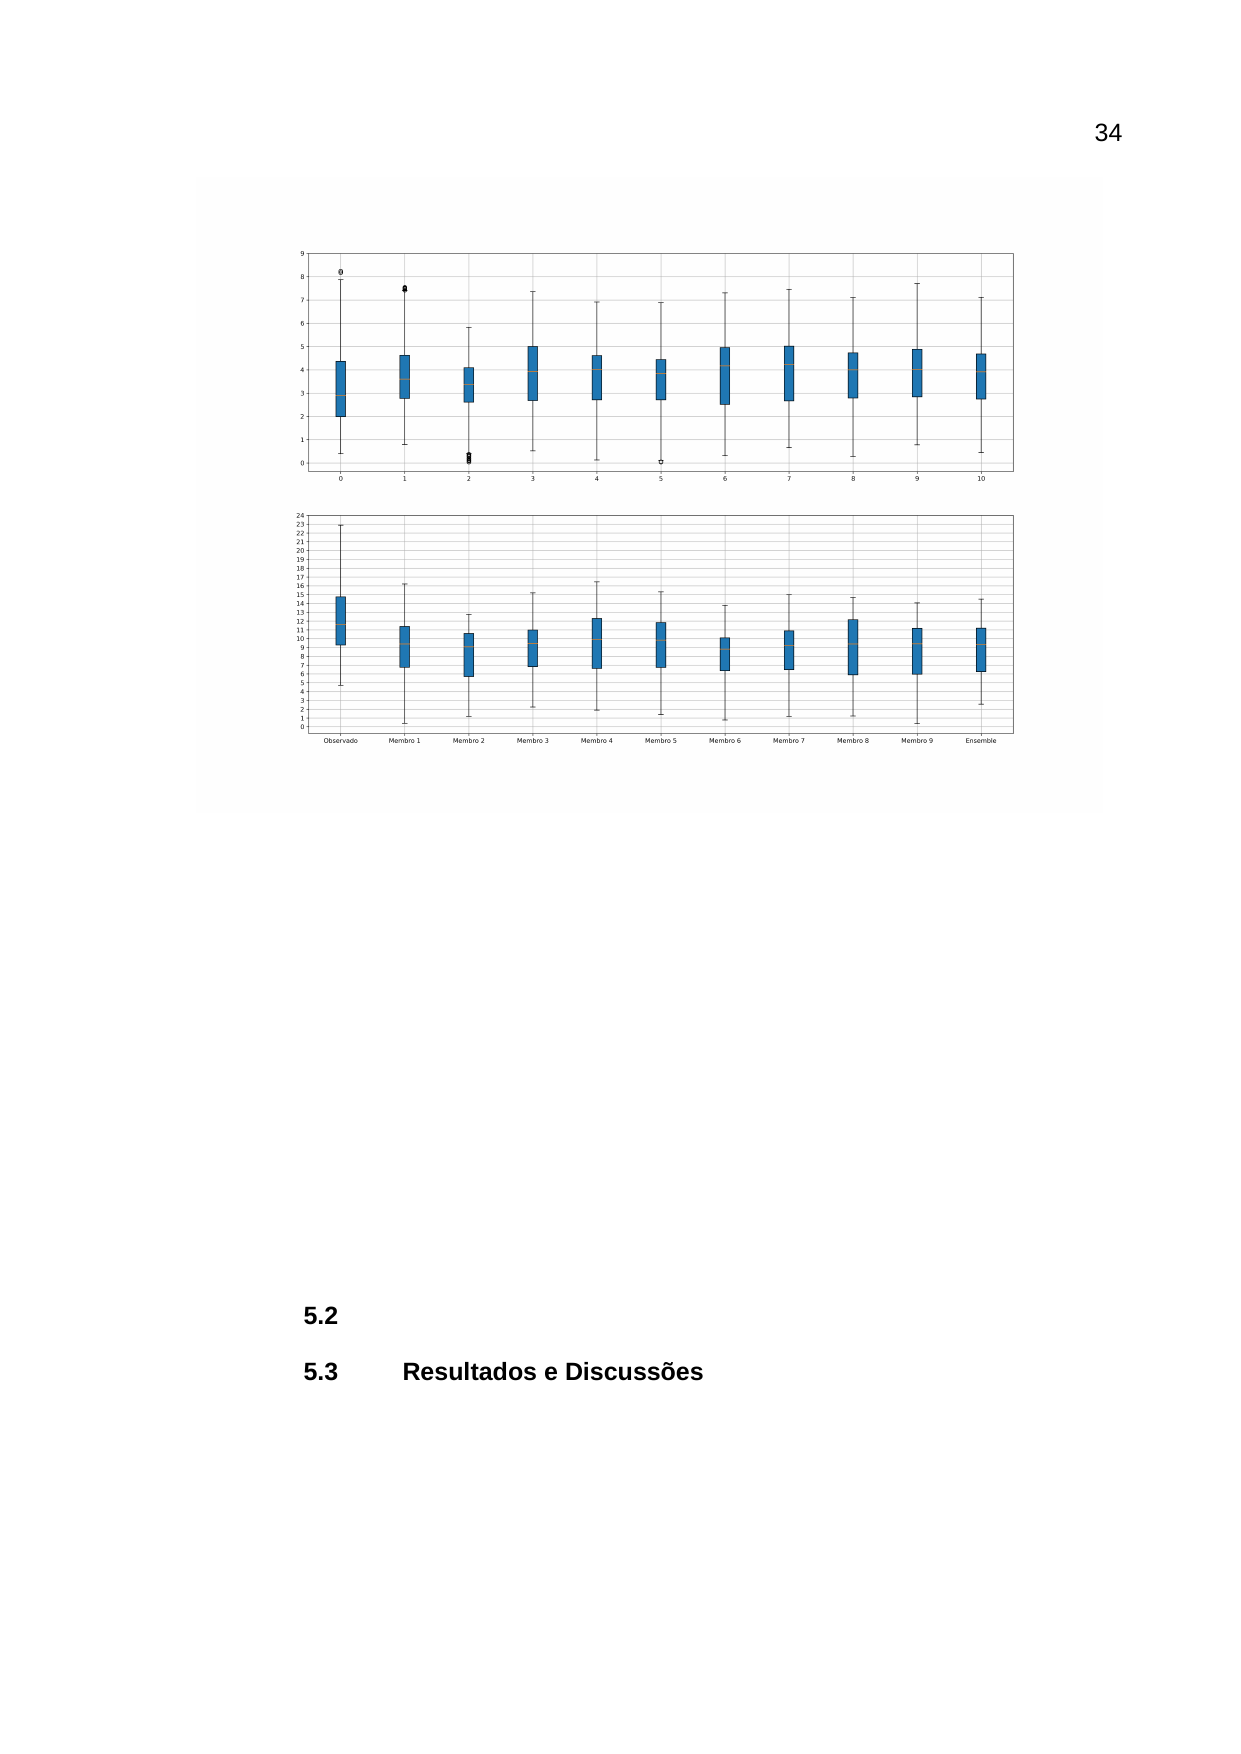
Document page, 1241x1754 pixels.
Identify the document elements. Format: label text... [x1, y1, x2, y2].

picture [196, 177, 1104, 813]
subtitle Resultados e Discussões [215, 1357, 1122, 1385]
